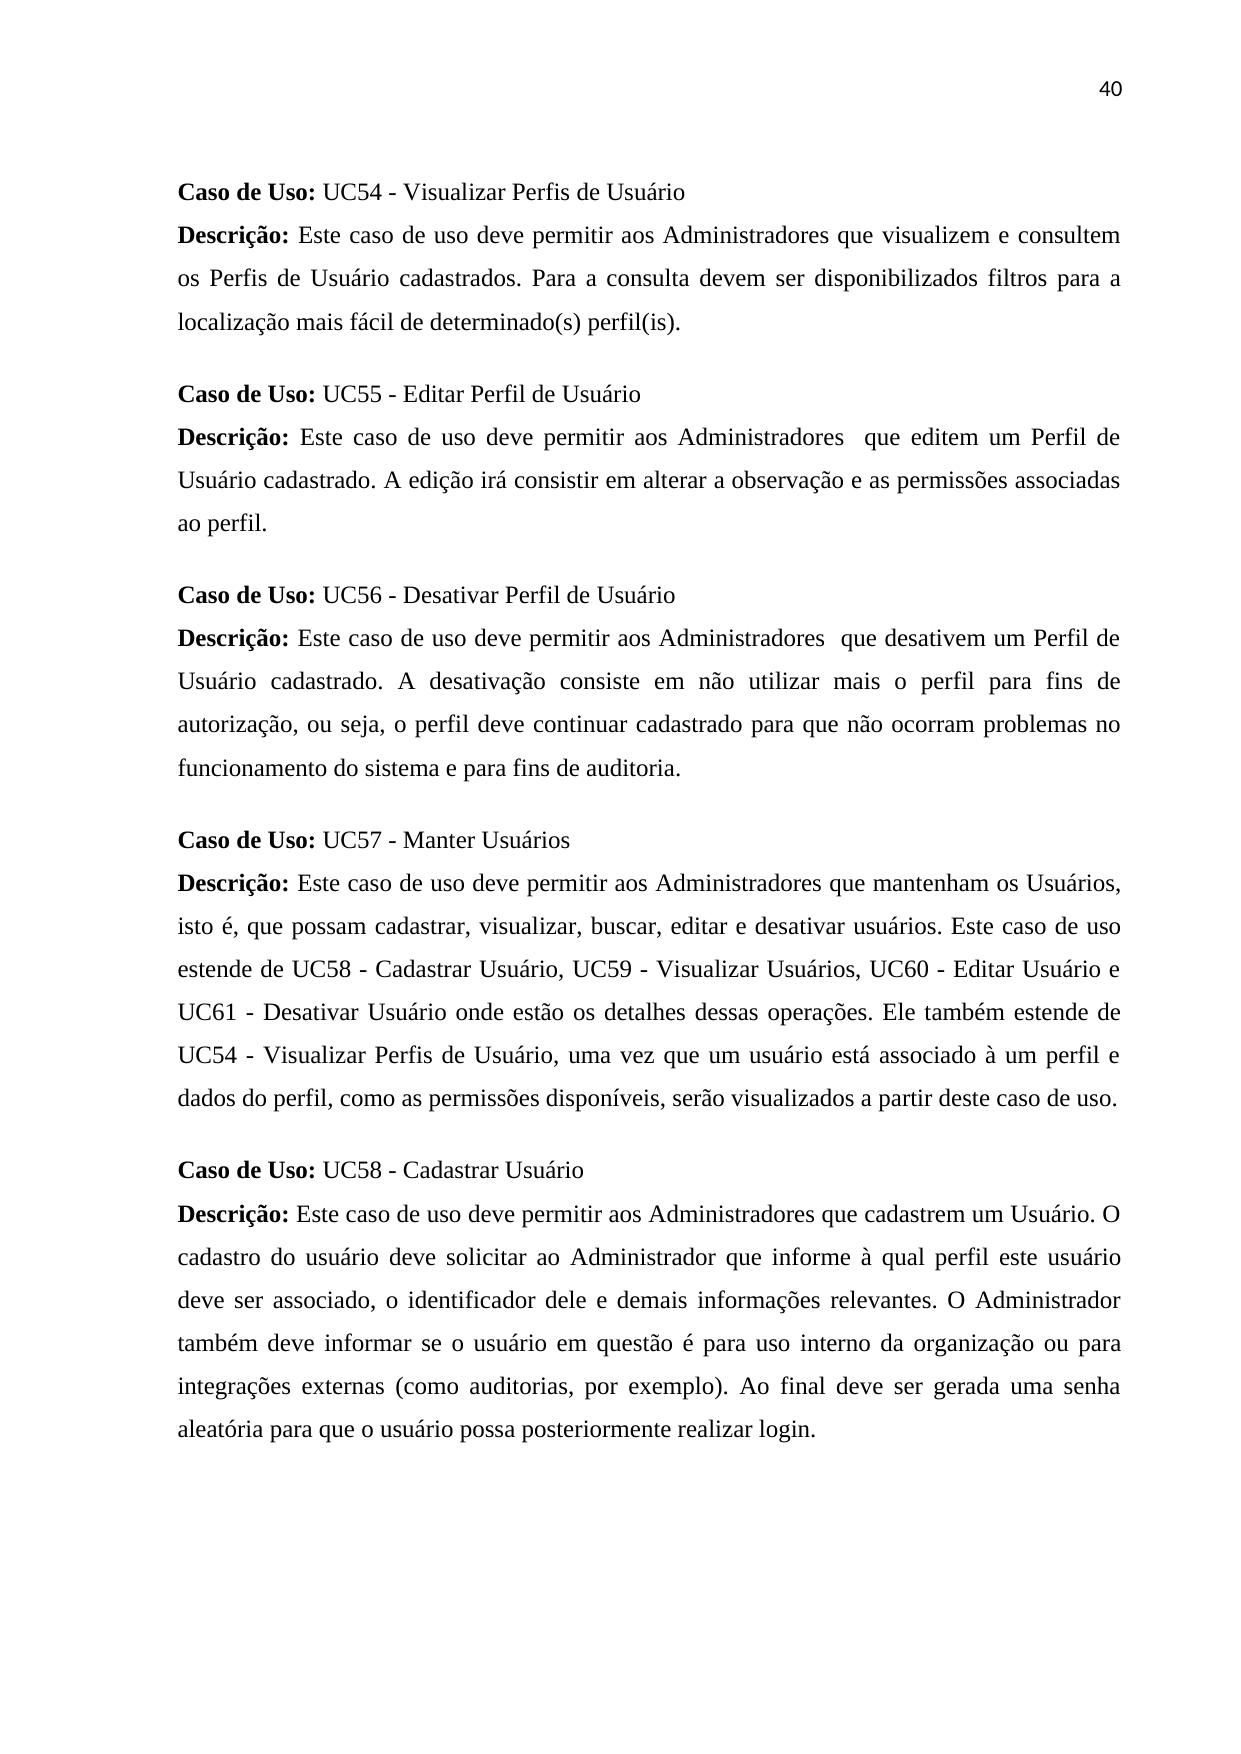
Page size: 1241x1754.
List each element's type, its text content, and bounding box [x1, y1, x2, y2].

text Caso de Uso: UC54 - Visualizar Perfis de Usuário [177, 177, 1122, 206]
text Descrição: Este caso de uso deve permitir aos Administradores que mantenham os Usuários, isto é, que possam cadastrar, visualizar, buscar, editar e desativar usuários. Este caso de uso estende de UC58 - Cadastrar Usuário, UC59 - Visualizar Usuários, UC60 - Editar Usuário e UC61 - Desativar Usuário onde estão os detalhes dessas operações. Ele também estende de UC54 - Visualizar Perfis de Usuário, uma vez que um usuário está associado à um perfil e dados do perfil, como as permissões disponíveis, serão visualizados a partir deste caso de uso. [177, 868, 1122, 1112]
text Caso de Uso: UC57 - Manter Usuários [177, 825, 1122, 853]
text Descrição: Este caso de uso deve permitir aos Administradores que visualizem e consultem os Perfis de Usuário cadastrados. Para a consulta devem ser disponibilizados filtros para a localização mais fácil de determinado(s) perfil(is). [177, 220, 1122, 335]
text Descrição: Este caso de uso deve permitir aos Administradores que desativem um Perfil de Usuário cadastrado. A desativação consiste em não utilizar mais o perfil para fins de autorização, ou seja, o perfil deve continuar cadastrado para que não ocorram problemas no funcionamento do sistema e para fins de auditoria. [177, 623, 1122, 781]
text Descrição: Este caso de uso deve permitir aos Administradores que editem um Perfil de Usuário cadastrado. A edição irá consistir em alterar a observação e as permissões associadas ao perfil. [177, 422, 1122, 537]
text Caso de Uso: UC58 - Cadastrar Usuário [177, 1156, 1122, 1184]
text Caso de Uso: UC56 - Desativar Perfil de Usuário [177, 580, 1122, 609]
text Descrição: Este caso de uso deve permitir aos Administradores que cadastrem um Usuário. O cadastro do usuário deve solicitar ao Administrador que informe à qual perfil este usuário deve ser associado, o identificador dele e demais informações relevantes. O Administrador também deve informar se o usuário em questão é para uso interno da organização ou para integrações externas (como auditorias, por exemplo). Ao final deve ser gerada uma senha aleatória para que o usuário possa posteriormente realizar login. [177, 1199, 1122, 1443]
text Caso de Uso: UC55 - Editar Perfil de Usuário [177, 379, 1122, 407]
